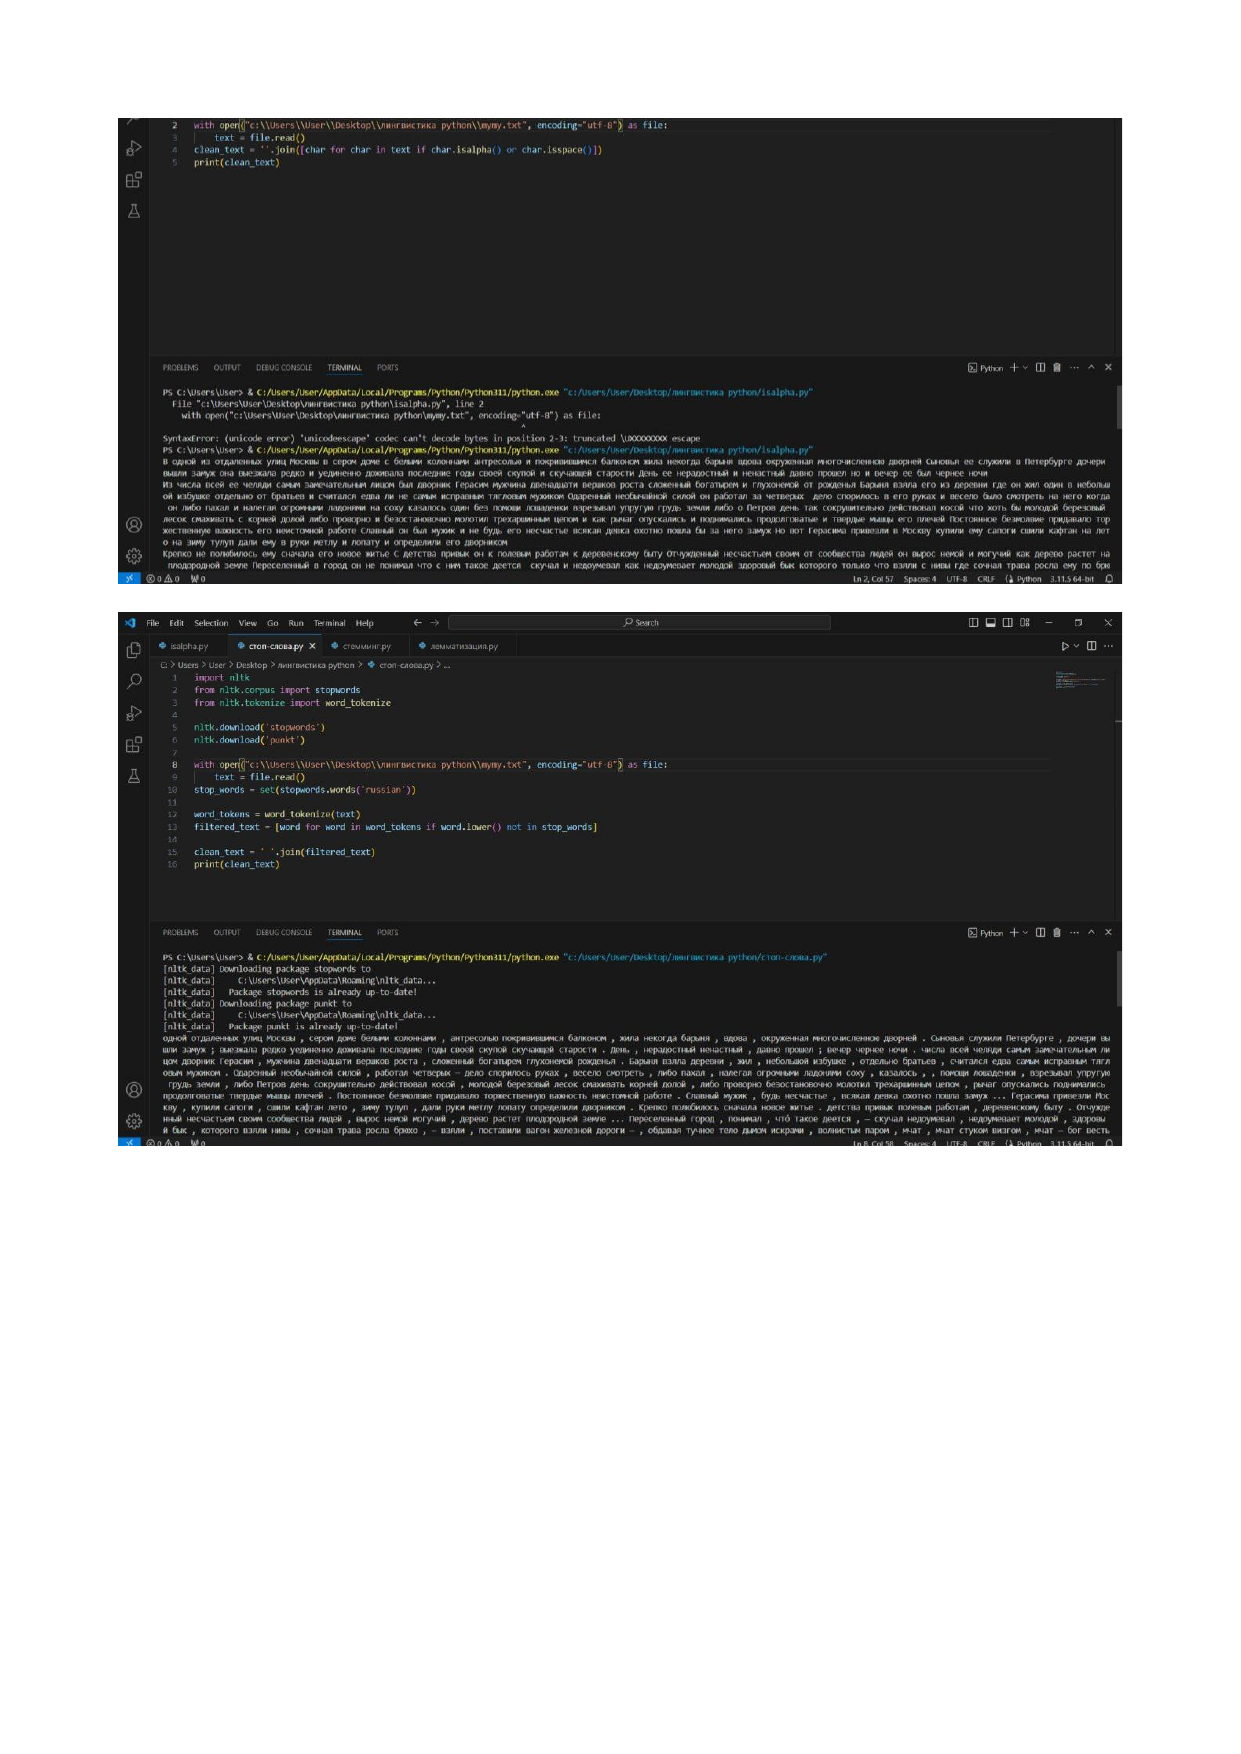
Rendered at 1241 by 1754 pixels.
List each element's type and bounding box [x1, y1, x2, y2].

picture [118, 612, 1123, 1146]
picture [118, 118, 1123, 584]
